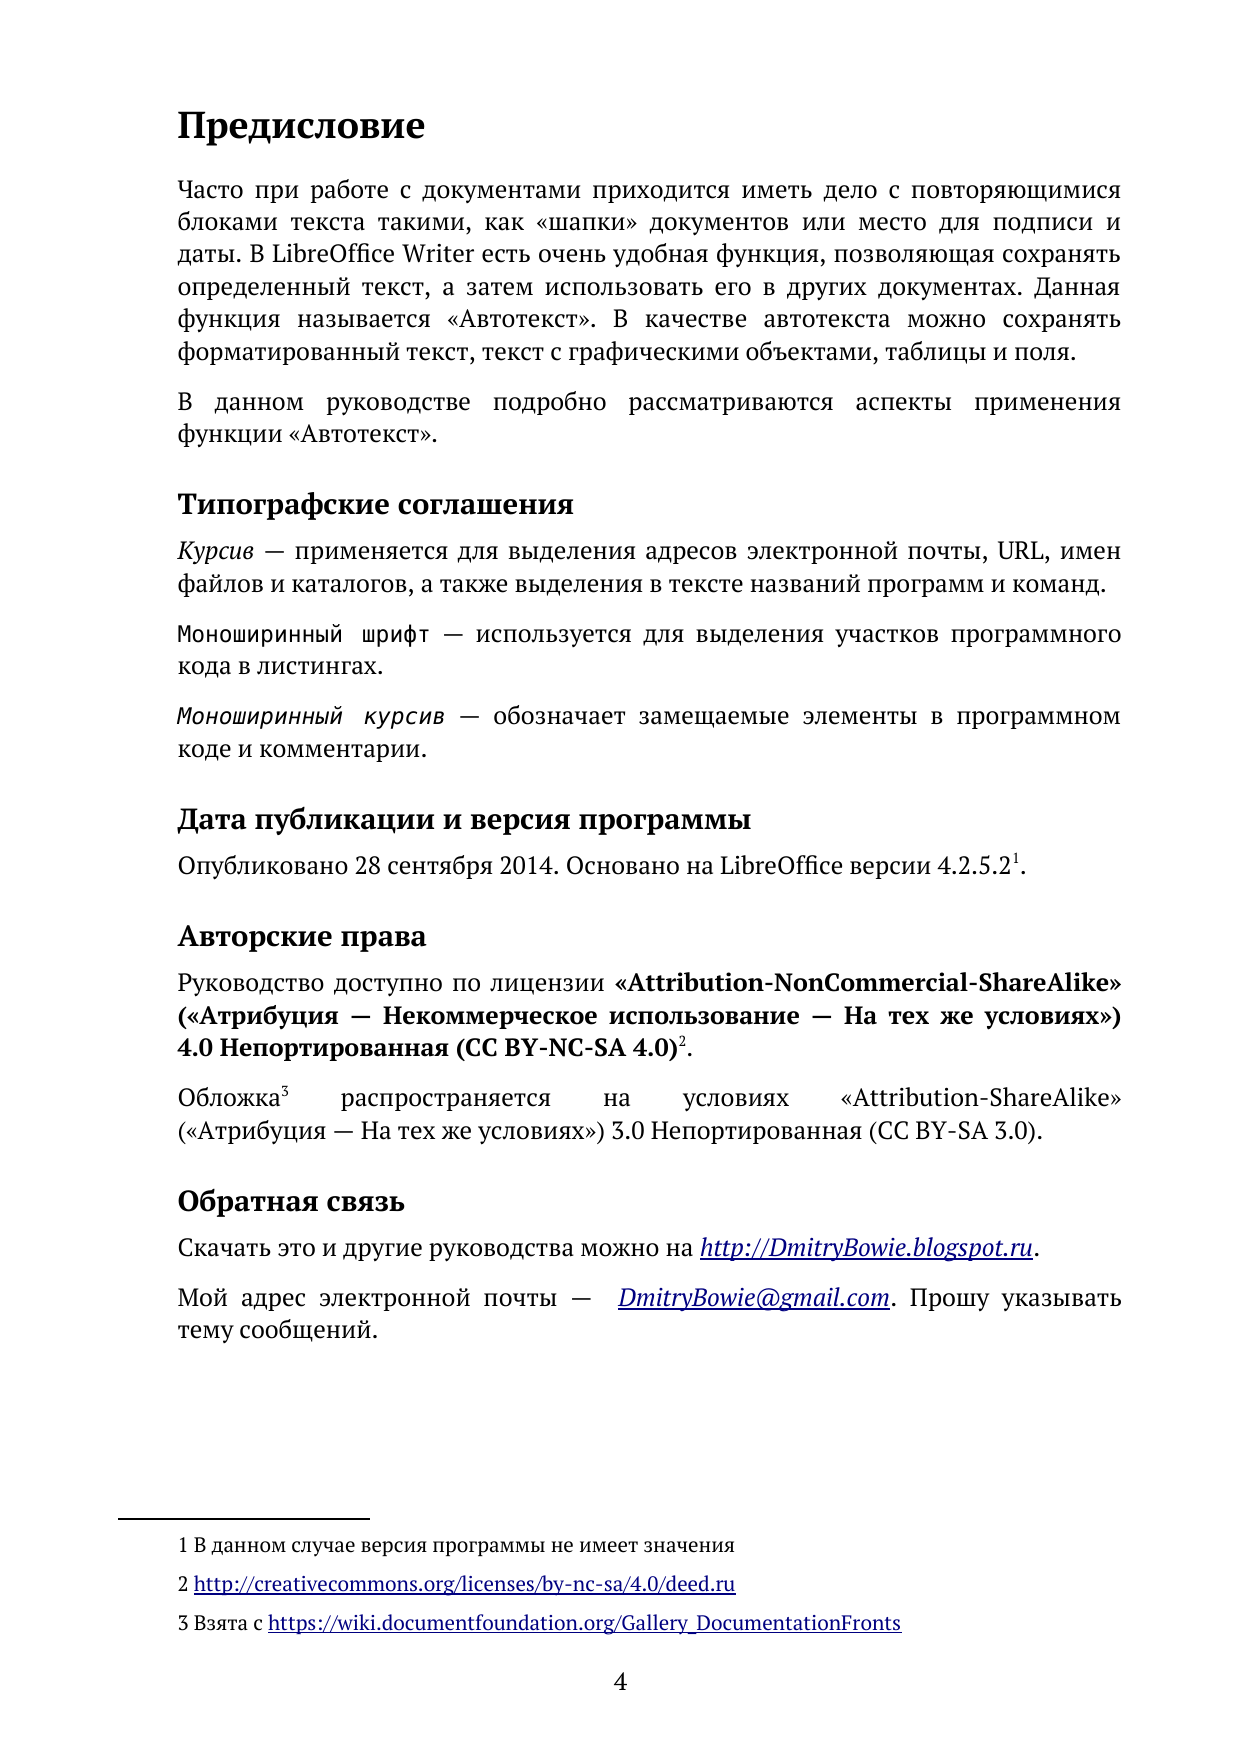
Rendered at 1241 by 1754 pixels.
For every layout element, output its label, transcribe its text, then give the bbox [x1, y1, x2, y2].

text Руководство доступно по лицензии «Attribution-NonCommercial-ShareAlike» («Атрибуция — Некоммерческое использование — На тех же условиях») 4.0 Непортированная (CC BY-NC-SA 4.0). [177, 966, 1122, 1063]
subtitle Обратная связь [177, 1181, 1122, 1219]
text Часто при работе с документами приходится иметь дело с повторяющимися блоками текста такими, как «шапки» документов или место для подписи и даты. В LibreOffice Writer есть очень удобная функция, позволяющая сохранять определенный текст, а затем использовать его в других документах. Данная функция называется «Автотекст». В качестве автотекста можно сохранять форматированный текст, текст с графическими объектами, таблицы и поля. [177, 173, 1122, 367]
subtitle Типографские соглашения [177, 485, 1122, 523]
text Взята с https://wiki.documentfoundation.org/Gallery_DocumentationFronts [177, 1609, 1122, 1636]
text Мой адрес электронной почты — DmitryBowie@gmail.com. Прошу указывать тему сообщений. [177, 1281, 1122, 1346]
text В данном руководстве подробно рассматриваются аспекты применения функции «Автотекст». [177, 385, 1122, 449]
text В данном случае версия программы не имеет значения [177, 1531, 1122, 1558]
text http://creativecommons.org/licenses/by-nc-sa/4.0/deed.ru [177, 1570, 1122, 1597]
subtitle Предисловие [177, 100, 1122, 149]
text Моноширинный курсив — обозначает замещаемые элементы в программном коде и комментарии. [177, 699, 1122, 764]
subtitle Дата публикации и версия программы [177, 799, 1122, 837]
text Моноширинный шрифт — используется для выделения участков программного кода в листингах. [177, 617, 1122, 682]
subtitle Авторские права [177, 917, 1122, 954]
text Обложка распространяется на условиях «Attribution-ShareAlike» («Атрибуция — На тех же условиях») 3.0 Непортированная (CC BY-SA 3.0). [177, 1081, 1122, 1146]
text Опубликовано 28 сентября 2014. Основано на LibreOffice версии 4.2.5.2. [177, 849, 1122, 881]
text Курсив — применяется для выделения адресов электронной почты, URL, имен файлов и каталогов, а также выделения в тексте названий программ и команд. [177, 534, 1122, 599]
text Скачать это и другие руководства можно на http://DmitryBowie.blogspot.ru. [177, 1231, 1122, 1263]
